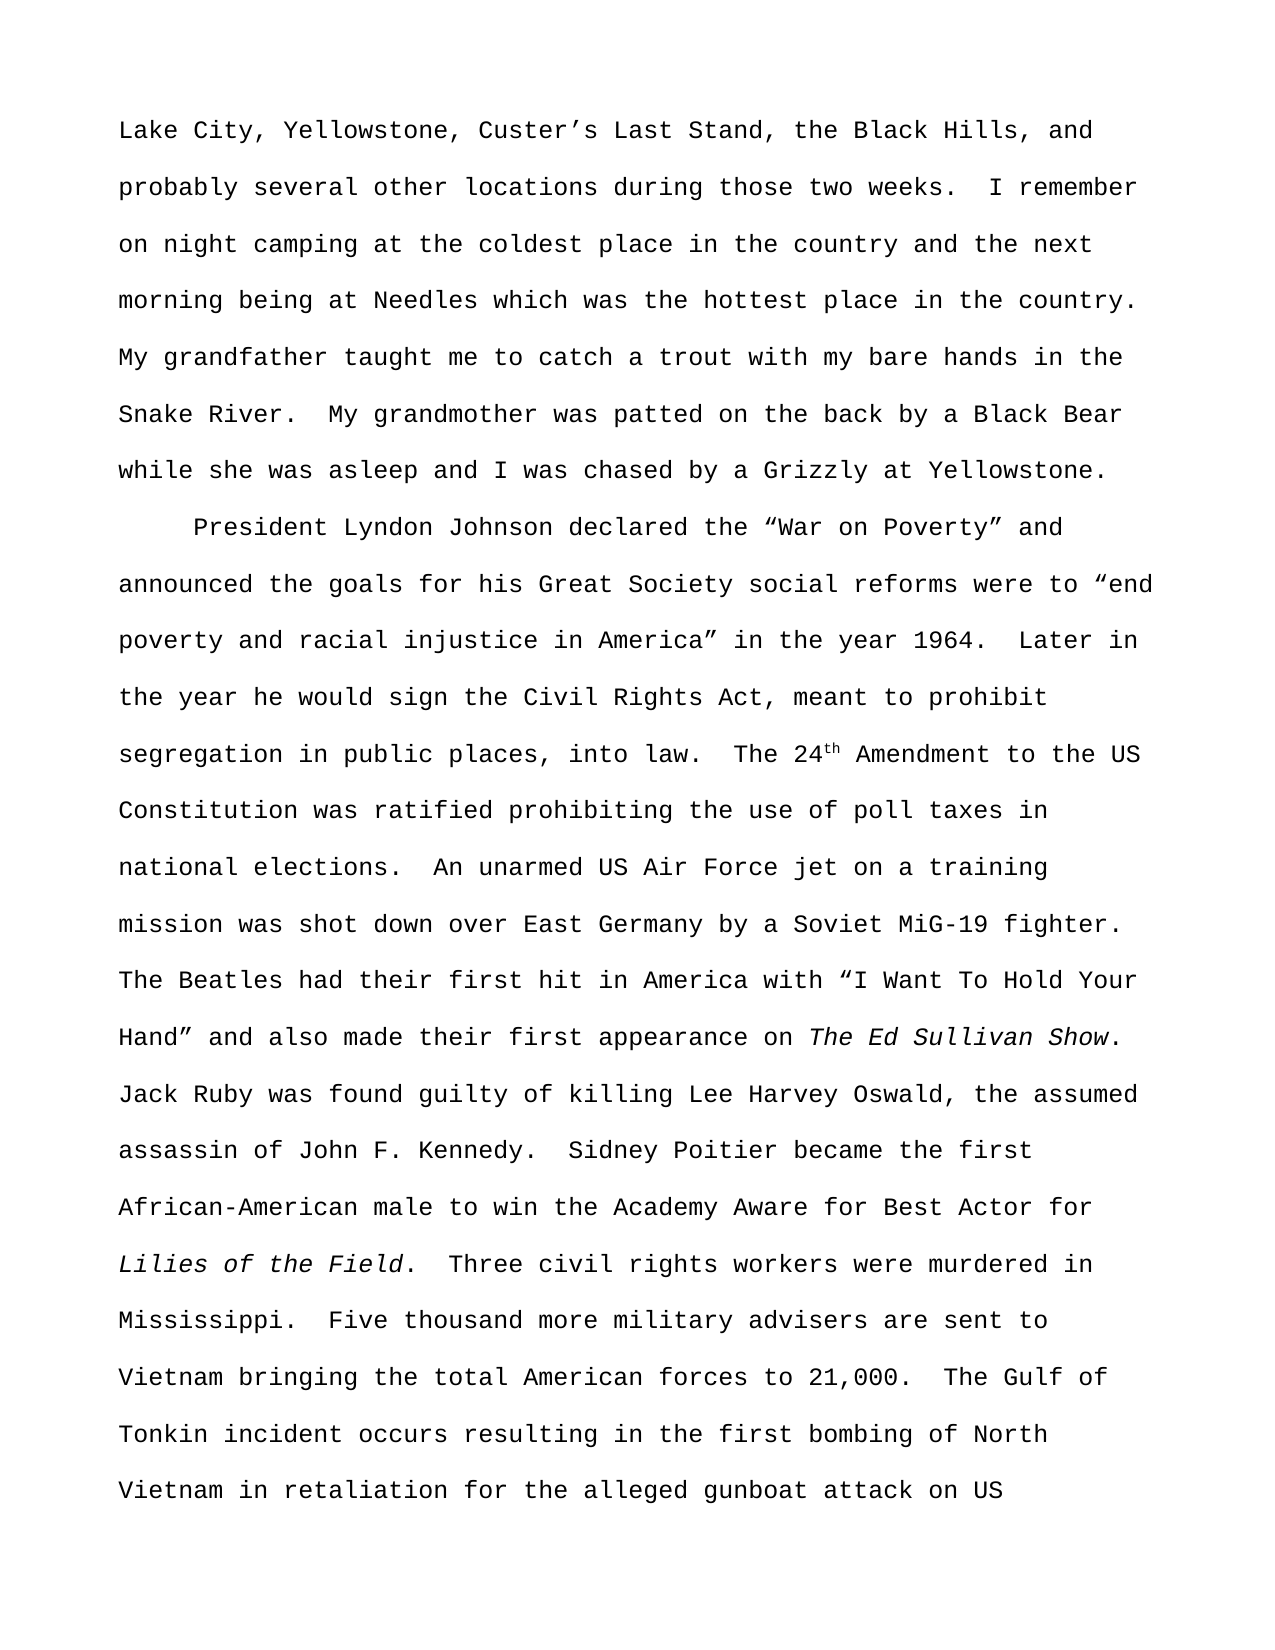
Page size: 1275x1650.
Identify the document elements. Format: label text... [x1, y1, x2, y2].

text President Lyndon Johnson declared the “War on Poverty” and announced the goals for his Great Society social reforms were to “end poverty and racial injustice in America” in the year 1964. Later in the year he would sign the Civil Rights Act, meant to prohibit segregation in public places, into law. The 24th Amendment to the US Constitution was ratified prohibiting the use of poll taxes in national elections. An unarmed US Air Force jet on a training mission was shot down over East Germany by a Soviet MiG-19 fighter. The Beatles had their first hit in America with “I Want To Hold Your Hand” and also made their first appearance on The Ed Sullivan Show. Jack Ruby was found guilty of killing Lee Harvey Oswald, the assumed assassin of John F. Kennedy. Sidney Poitier became the first African-American male to win the Academy Aware for Best Actor for Lilies of the Field. Three civil rights workers were murdered in Mississippi. Five thousand more military advisers are sent to Vietnam bringing the total American forces to 21,000. The Gulf of Tonkin incident occurs resulting in the first bombing of North Vietnam in retaliation for the alleged gunboat attack on US [118, 515, 1157, 1506]
text Lake City, Yellowstone, Custer’s Last Stand, the Black Hills, and probably several other locations during those two weeks. I remember on night camping at the coldest place in the country and the next morning being at Needles which was the hottest place in the country. My grandfather taught me to catch a trout with my bare hands in the Snake River. My grandmother was patted on the back by a Black Bear while she was asleep and I was chased by a Grizzly at Yellowstone. [118, 118, 1157, 486]
